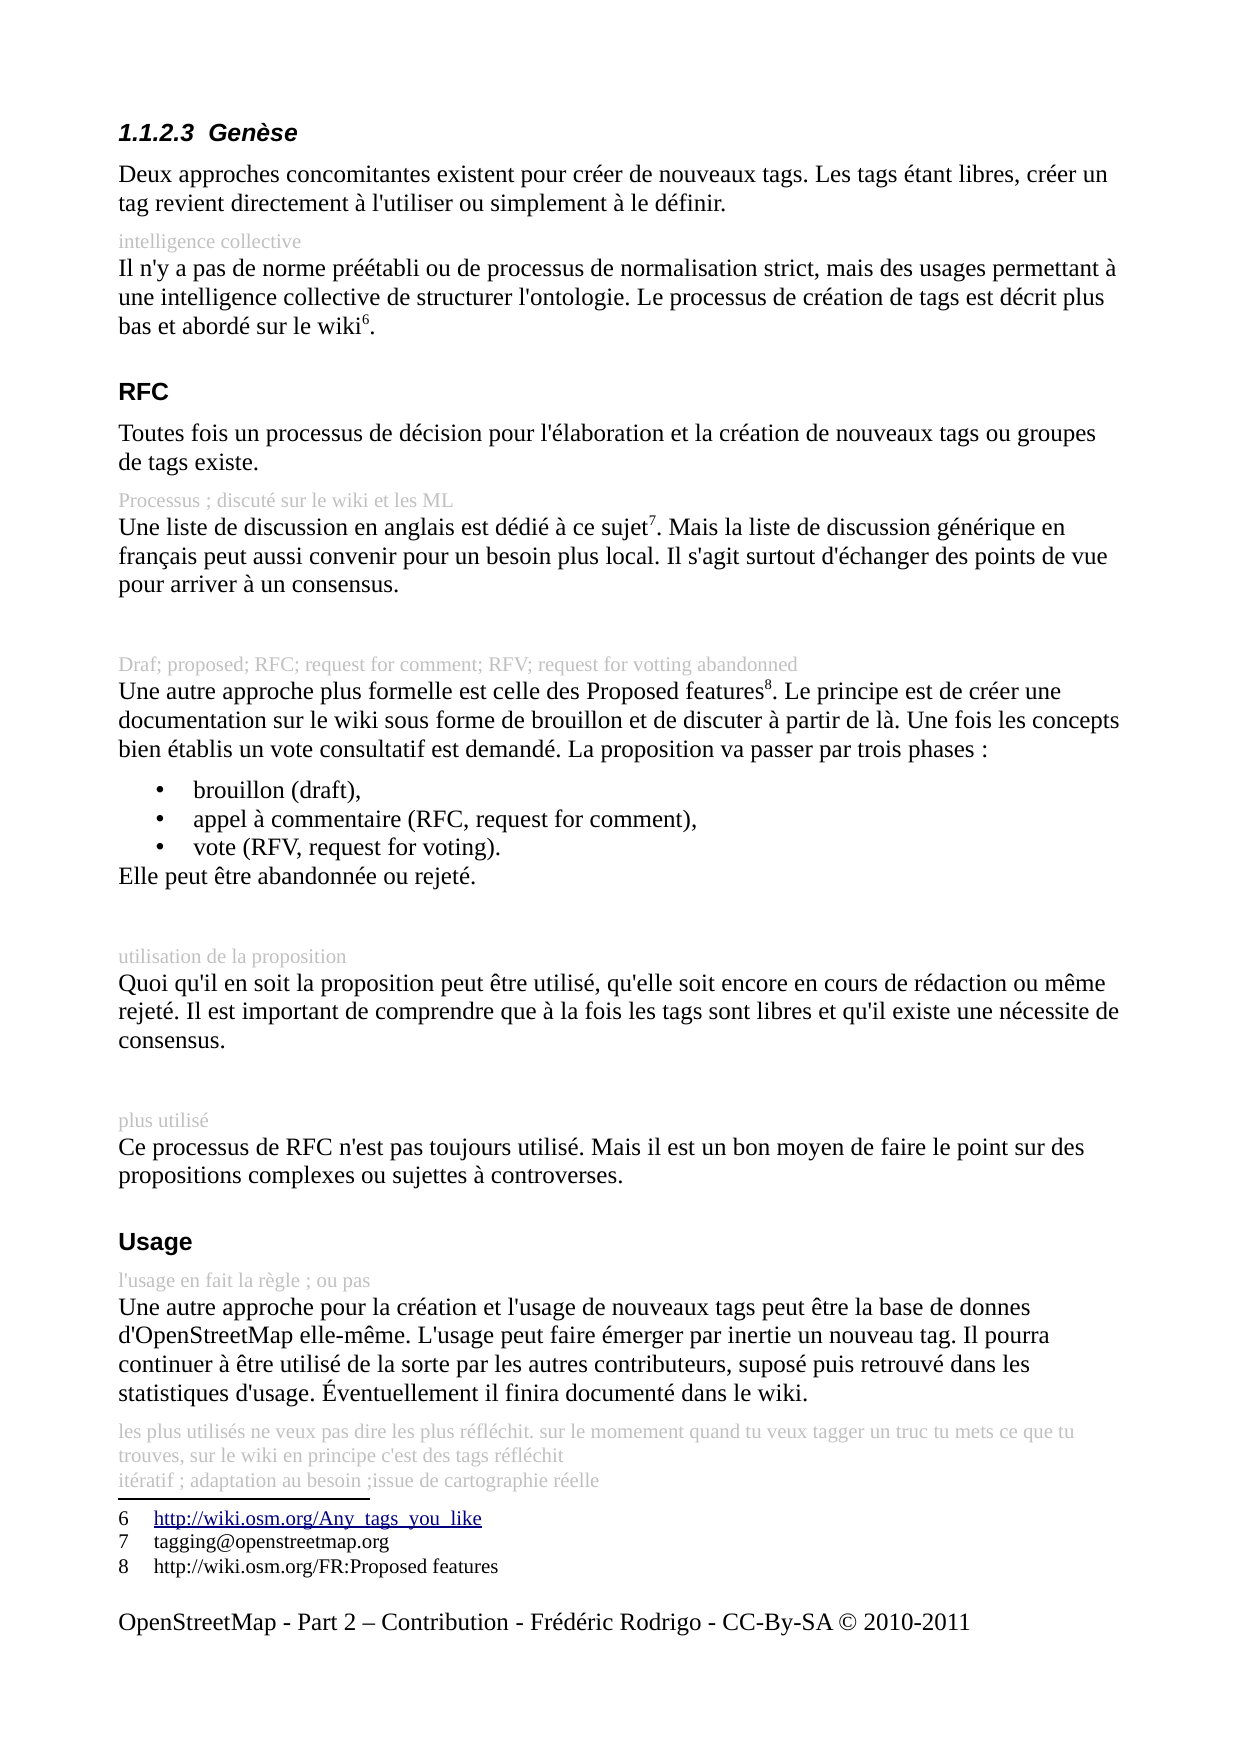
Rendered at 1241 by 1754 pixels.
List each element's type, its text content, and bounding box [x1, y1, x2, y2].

text Une autre approche pour la création et l'usage de nouveaux tags peut être la base de donnes d'OpenStreetMap elle-même. L'usage peut faire émerger par inertie un nouveau tag. Il pourra continuer à être utilisé de la sorte par les autres contributeurs, suposé puis retrouvé dans les statistiques d'usage. Éventuellement il finira documenté dans le wiki. [118, 1292, 1122, 1407]
text l'usage en fait la règle ; ou pas [118, 1268, 1122, 1292]
text Draf; proposed; RFC; request for comment; RFV; request for votting abandonned [118, 652, 1122, 676]
subtitle RFC [118, 377, 1122, 406]
text Une liste de discussion en anglais est dédié à ce sujet. Mais la liste de discussion générique en français peut aussi convenir pour un besoin plus local. Il s'agit surtout d'échanger des points de vue pour arriver à un consensus. [118, 512, 1122, 598]
text utilisation de la proposition [118, 944, 1122, 968]
text Quoi qu'il en soit la proposition peut être utilisé, qu'elle soit encore en cours de rédaction ou même rejeté. Il est important de comprendre que à la fois les tags sont libres et qu'il existe une nécessite de consensus. [118, 968, 1122, 1054]
text les plus utilisés ne veux pas dire les plus réfléchit. sur le momement quand tu veux tagger un truc tu mets ce que tu trouves, sur le wiki en principe c'est des tags réfléchit [118, 1419, 1122, 1467]
text Il n'y a pas de norme préétabli ou de processus de normalisation strict, mais des usages permettant à une intelligence collective de structurer l'ontologie. Le processus de création de tags est décrit plus bas et abordé sur le wiki. [118, 253, 1122, 339]
subtitle Genèse [118, 118, 1122, 147]
list vote (RFV, request for voting). [156, 832, 1122, 861]
text tagging@openstreetmap.org [118, 1529, 1122, 1553]
text plus utilisé [118, 1108, 1122, 1132]
list brouillon (draft), [156, 775, 1122, 804]
text http://wiki.osm.org/Any_tags_you_like [118, 1505, 1122, 1529]
text Deux approches concomitantes existent pour créer de nouveaux tags. Les tags étant libres, créer un tag revient directement à l'utiliser ou simplement à le définir. [118, 159, 1122, 217]
text http://wiki.osm.org/FR:Proposed features [118, 1553, 1122, 1578]
text Ce processus de RFC n'est pas toujours utilisé. Mais il est un bon moyen de faire le point sur des propositions complexes ou sujettes à controverses. [118, 1132, 1122, 1189]
text itératif ; adaptation au besoin ;issue de cartographie réelle [118, 1467, 1122, 1492]
list appel à commentaire (RFC, request for comment), [156, 804, 1122, 832]
subtitle Usage [118, 1227, 1122, 1255]
text Toutes fois un processus de décision pour l'élaboration et la création de nouveaux tags ou groupes de tags existe. [118, 418, 1122, 476]
text Une autre approche plus formelle est celle des Proposed features. Le principe est de créer une documentation sur le wiki sous forme de brouillon et de discuter à partir de là. Une fois les concepts bien établis un vote consultatif est demandé. La proposition va passer par trois phases : [118, 676, 1122, 762]
text Processus ; discuté sur le wiki et les ML [118, 488, 1122, 512]
text intelligence collective [118, 229, 1122, 253]
text Elle peut être abandonnée ou rejeté. [118, 861, 1122, 890]
